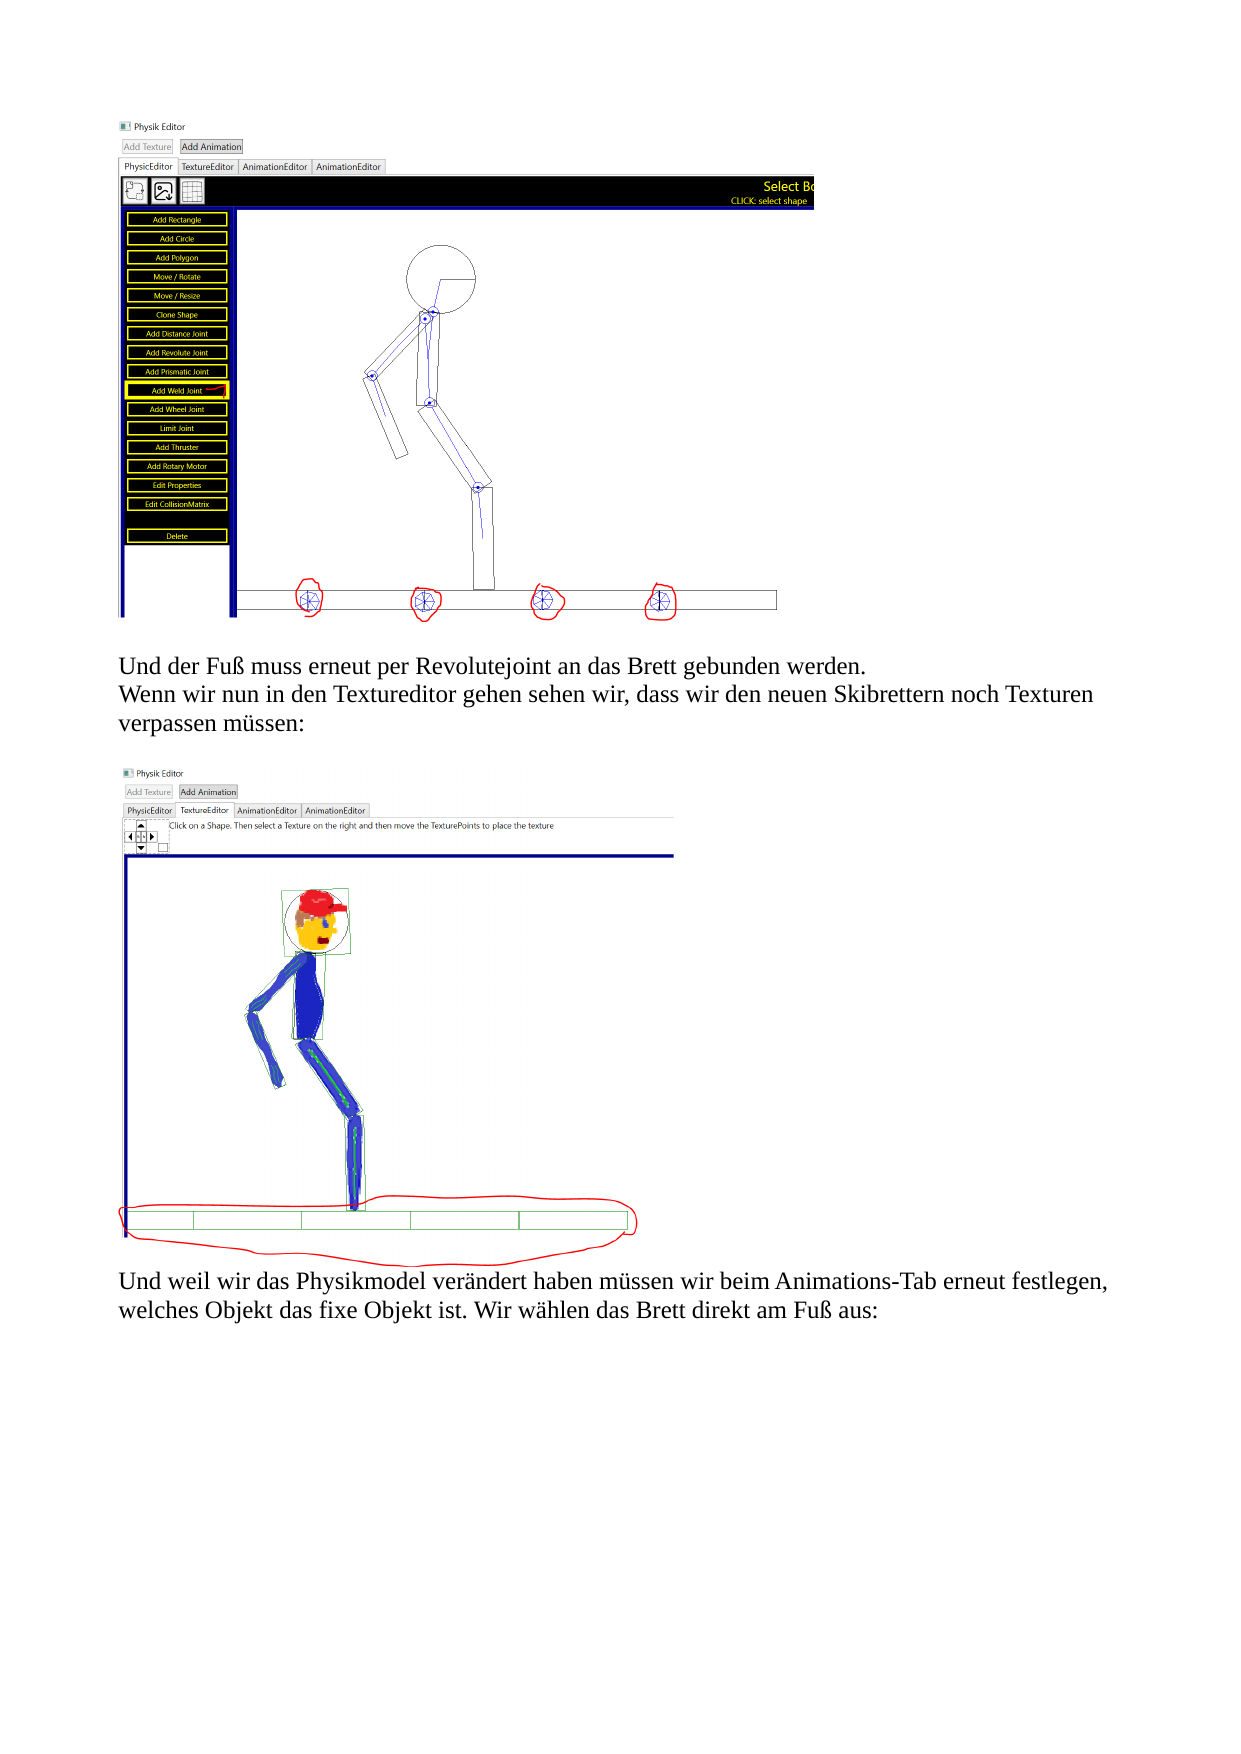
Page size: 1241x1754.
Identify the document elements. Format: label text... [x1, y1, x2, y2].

text Wenn wir nun in den Textureditor gehen sehen wir, dass wir den neuen Skibrettern noch Texturen verpassen müssen: [118, 679, 1122, 737]
text Und weil wir das Physikmodel verändert haben müssen wir beim Animations-Tab erneut festlegen, welches Objekt das fixe Objekt ist. Wir wählen das Brett direkt am Fuß aus: [118, 1266, 1122, 1324]
text Und der Fuß muss erneut per Revolutejoint an das Brett gebunden werden. [118, 651, 1122, 679]
picture [118, 118, 814, 622]
picture [118, 765, 674, 1267]
